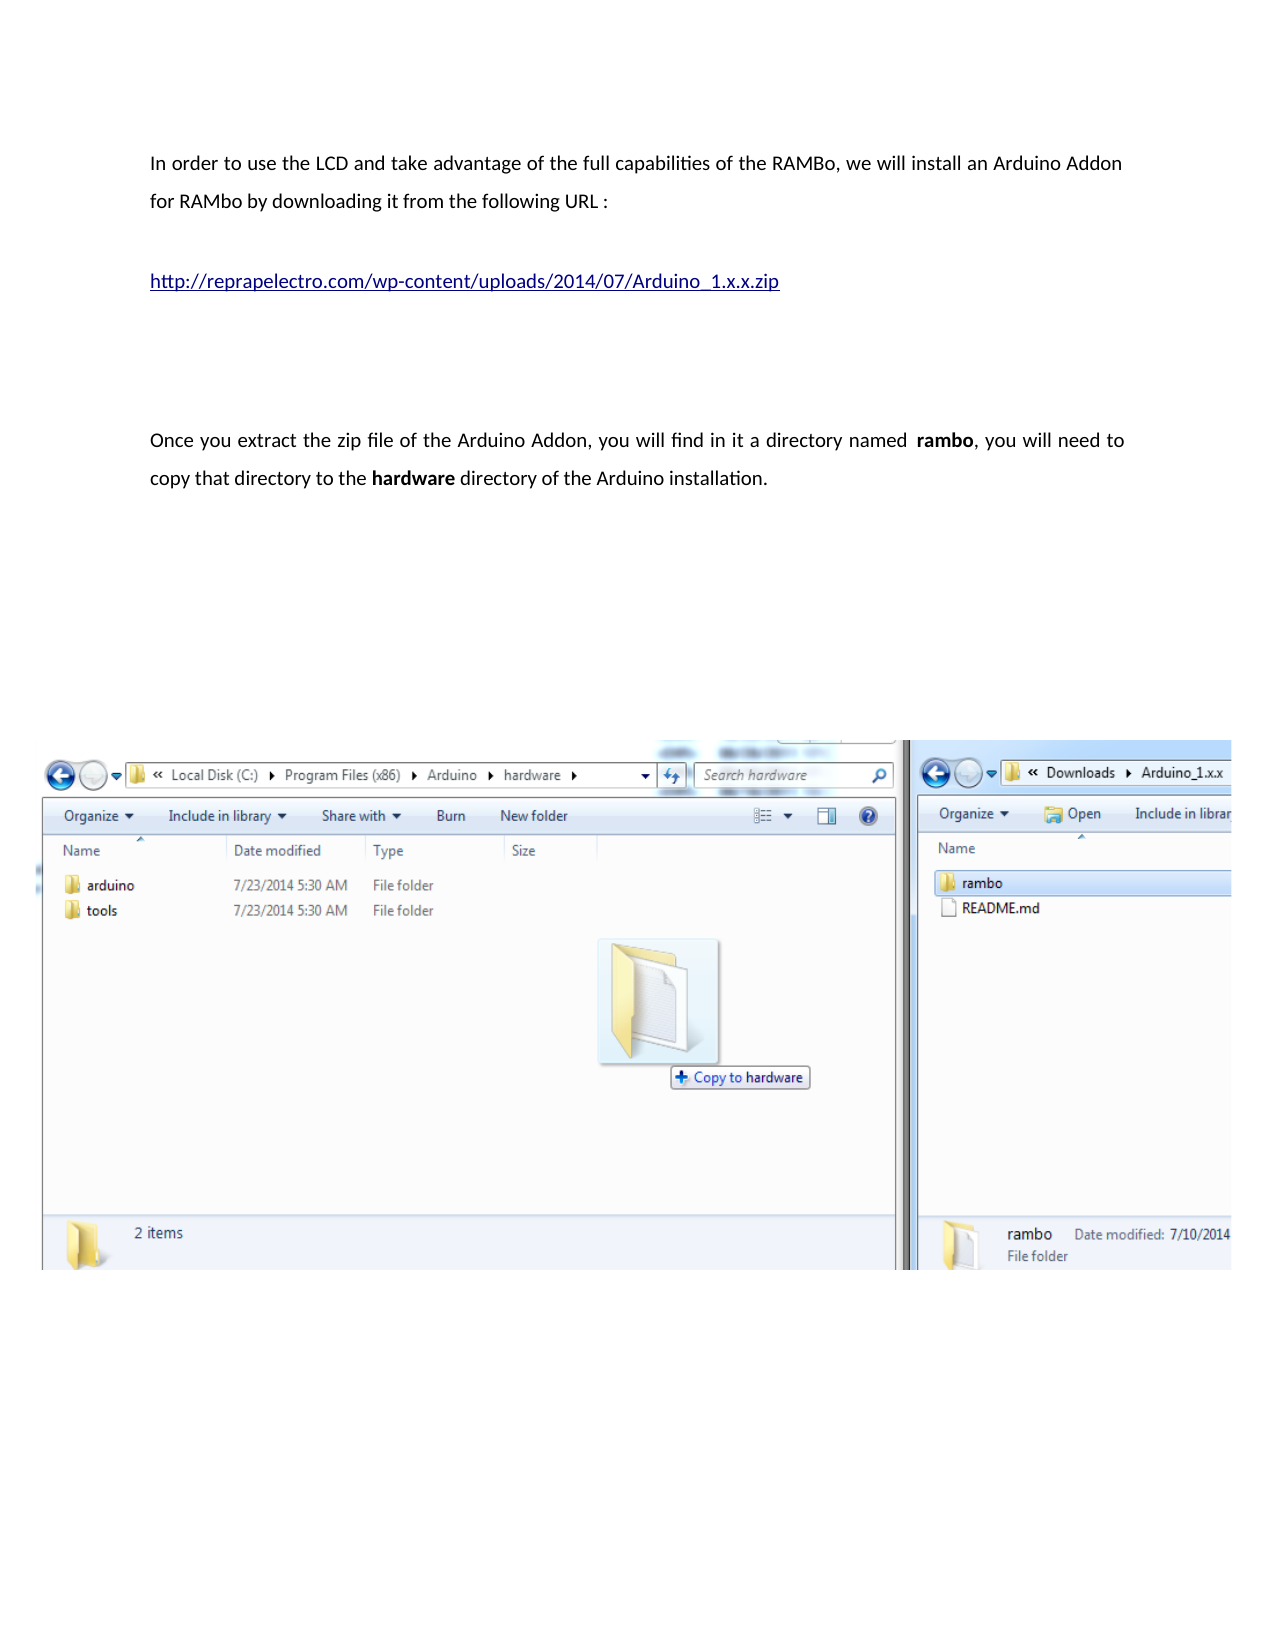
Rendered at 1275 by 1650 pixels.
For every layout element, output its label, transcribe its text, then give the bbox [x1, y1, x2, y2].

text Once you extract the zip file of the Arduino Addon, you will find in it a directory named rambo, you will need to copy that directory to the hardware directory of the Arduino installation. [150, 427, 1125, 491]
text http://reprapelectro.com/wp-content/uploads/2014/07/Arduino_1.x.x.zip [150, 268, 1125, 293]
text In order to use the LCD and take advantage of the full capabilities of the RAMBo, we will install an Arduino Addon for RAMbo by downloading it from the following URL : [150, 150, 1125, 213]
